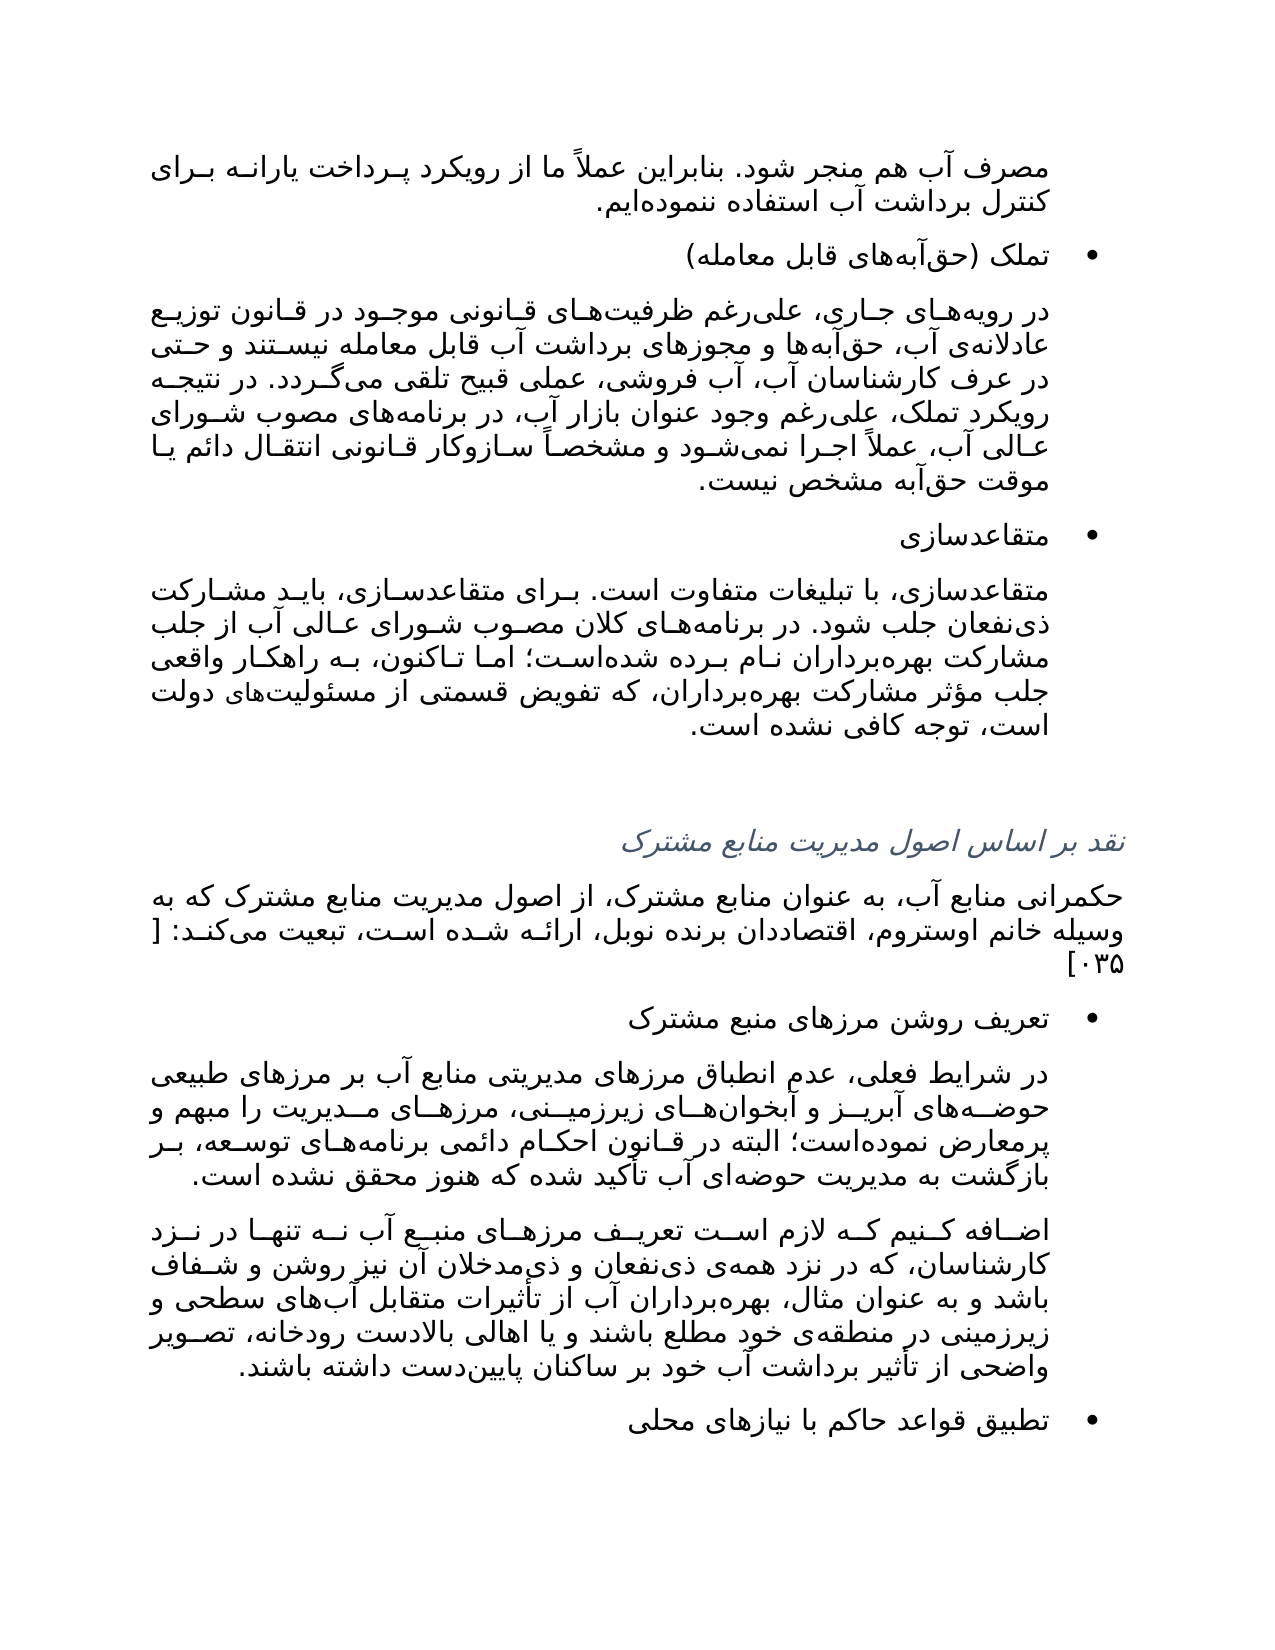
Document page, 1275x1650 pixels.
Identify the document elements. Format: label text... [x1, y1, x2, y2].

subtitle نقد بر اساس اصول مدیریت منابع مشترک [150, 824, 1125, 858]
text یارانه‌هایی که هم‌اکنون به کشاورزان پرداخت می‌شود، ارتباطی با کاهش مصرف آب ندارد و افزایش بهره‌وری مصرف آب را هدف گرفته است. گزارش اخیر فائو نشان می‌دهد که افزایش بهره‌وری مصرف، ارتباط مستقیمی با کاهش مصرف آب ندارد و حتی ممکن است به افزایش مصرف آب هم منجر شود. بنابراین عملاً ما از رویکرد پرداخت یارانه برای کنترل برداشت آب استفاده ننموده‌ایم. [150, 150, 1050, 218]
text در رویه‌های جاری، علی‌رغم ظرفیت‌های قانونی موجود در قانون توزیع عادلانه‌ی آب، حق‌آبه‌ها و مجوزهای برداشت آب قابل معامله نیستند و حتی در عرف کارشناسان آب، آب فروشی، عملی قبیح تلقی می‌گردد. در نتیجه رویکرد تملک، علی‌رغم وجود عنوان بازار آب، در برنامه‌های مصوب شورای عالی آب، عملاً اجرا نمی‌شود و مشخصاً سازوکار قانونی انتقال دائم یا موقت حق‌آبه مشخص نیست. [150, 293, 1050, 497]
text حکمرانی منابع آب، به عنوان منابع مشترک، از اصول مدیریت منابع مشترک که به وسیله خانم اوستروم، اقتصاددان برنده نوبل، ارائه شده است، تبعیت می‌کند: [۰۳۵] [150, 879, 1125, 981]
list متقاعدسازی [150, 518, 1087, 552]
text اضافه کنیم که لازم است تعریف مرزهای منبع آب نه تنها در نزد کارشناسان، که در نزد همه‌ی ذی‌نفعان و ذی‌مدخلان آن نیز روشن و شفاف باشد و به عنوان مثال، بهره‌برداران آب از تأثیرات متقابل آب‌های سطحی و زیرزمینی در منطقه‌ی خود مطلع باشند و یا اهالی بالادست رودخانه، تصویر واضحی از تأثیر برداشت آب خود بر ساکنان پایین‌دست داشته باشند. [150, 1213, 1050, 1383]
list تعریف روشن مرزهای منبع مشترک [150, 1002, 1087, 1036]
list تملک (حق‌آبه‌های قابل معامله) [150, 239, 1087, 273]
text در شرایط فعلی، عدم انطباق مرزهای مدیریتی منابع آب بر مرزهای طبیعی حوضه‌های آبریز و آبخوان‌های زیرزمینی، مرزهای مدیریت را مبهم و پرمعارض نموده‌است؛ البته در قانون احکام دائمی برنامه‌های توسعه، بر بازگشت به مدیریت حوضه‌ای آب تأکید شده که هنوز محقق نشده است. [150, 1056, 1050, 1192]
list تطبیق قواعد حاکم با نیازهای محلی [150, 1404, 1087, 1438]
text متقاعدسازی، با تبلیغات متفاوت است. برای متقاعدسازی، باید مشارکت ذی‌نفعان جلب شود. در برنامه‌های کلان مصوب شورای عالی آب از جلب مشارکت بهره‌برداران نام برده شده‌است؛ اما تاکنون، به راهکار واقعی جلب مؤثر مشارکت بهره‌برداران، که تفویض قسمتی از مسئولیت‌های دولت است، توجه کافی نشده است. [150, 573, 1050, 743]
